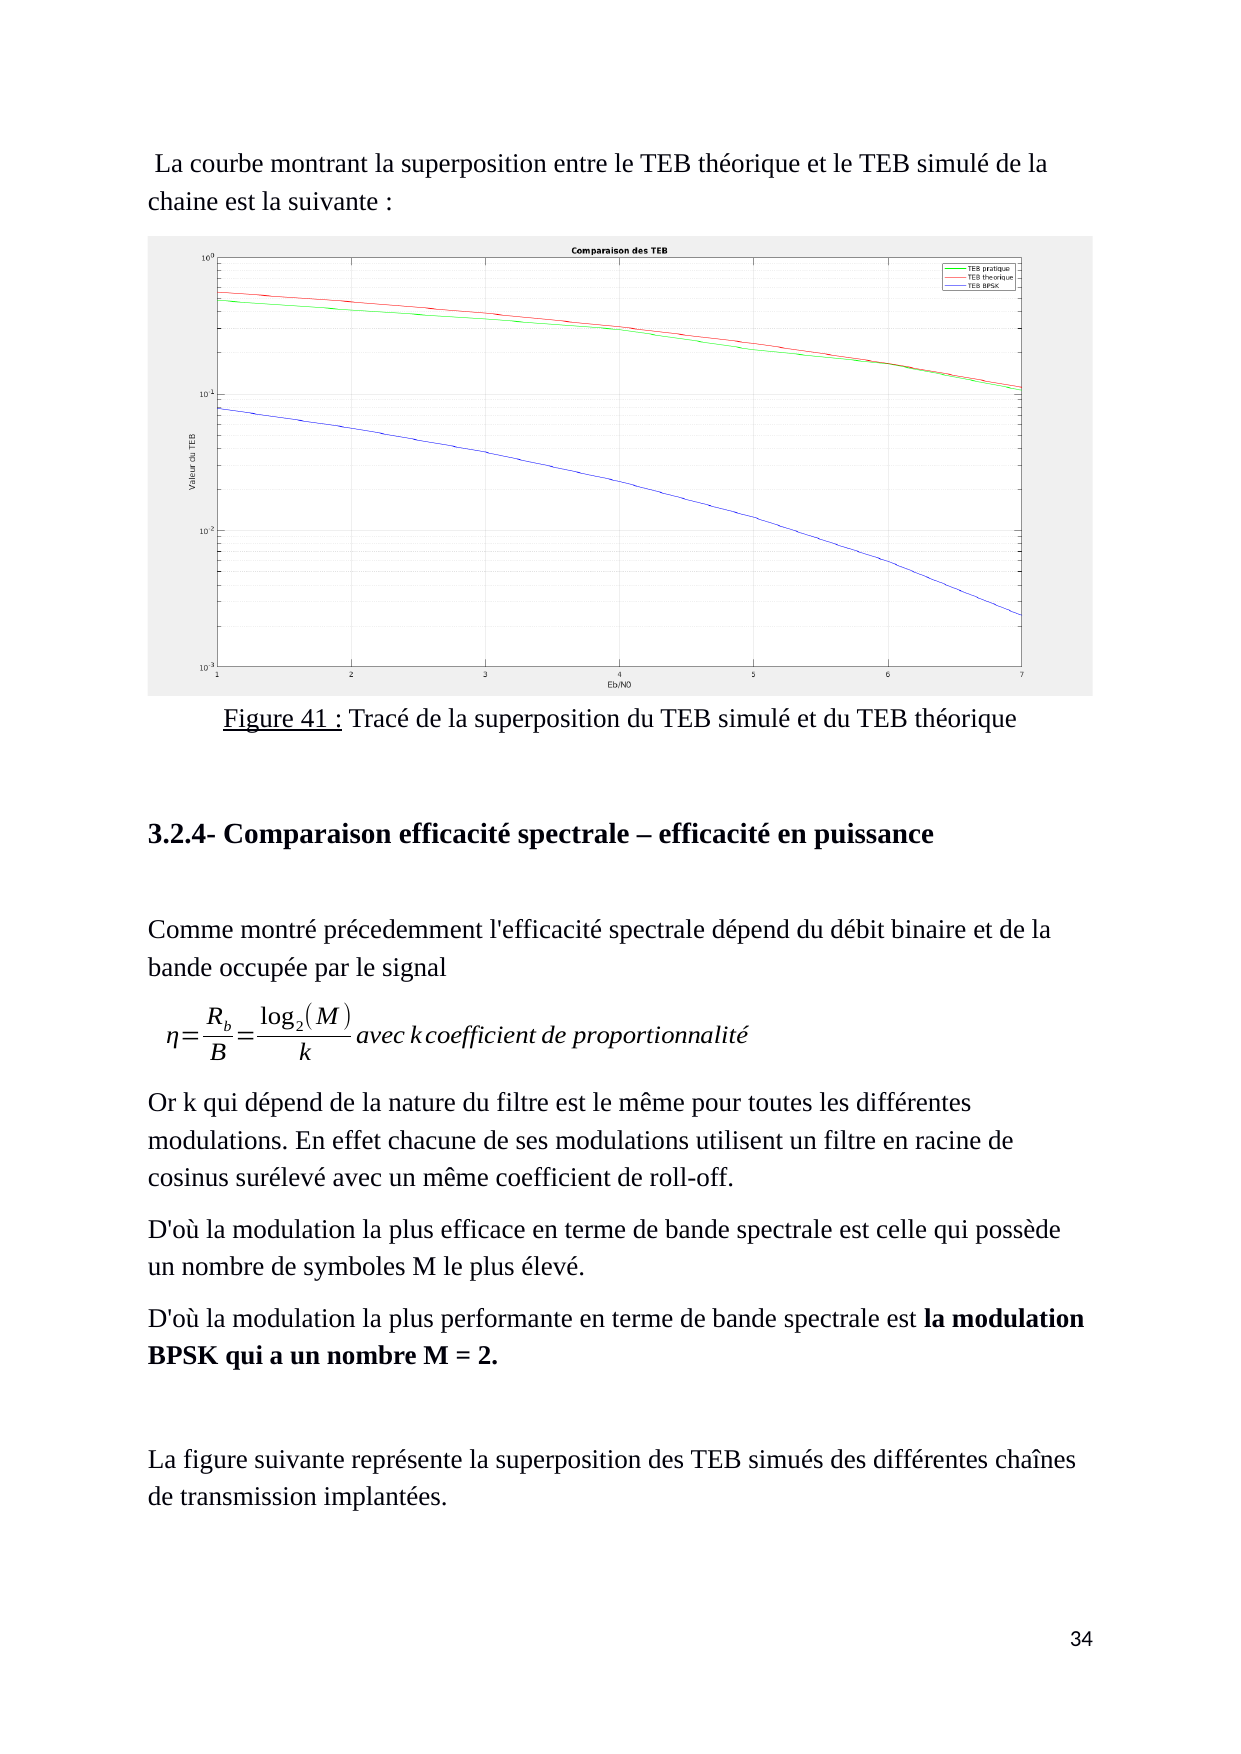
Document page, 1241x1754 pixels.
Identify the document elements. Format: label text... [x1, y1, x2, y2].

text Figure 41 : Tracé de la superposition du TEB simulé et du TEB théorique [148, 696, 1093, 733]
text Comme montré précedemment l'efficacité spectrale dépend du débit binaire et de la bande occupée par le signal [148, 913, 1093, 982]
picture [147, 236, 1093, 696]
text La courbe montrant la superposition entre le TEB théorique et le TEB simulé de la chaine est la suivante : [148, 148, 1093, 216]
text D'où la modulation la plus performante en terme de bande spectrale est la modulation BPSK qui a un nombre M = 2. [148, 1302, 1093, 1371]
subtitle 3.2.4- Comparaison efficacité spectrale – efficacité en puissance [148, 816, 1093, 850]
text D'où la modulation la plus efficace en terme de bande spectrale est celle qui possède un nombre de symboles M le plus élevé. [148, 1213, 1093, 1281]
text La figure suivante représente la superposition des TEB simués des différentes chaînes de transmission implantées. [148, 1443, 1093, 1512]
text Or k qui dépend de la nature du filtre est le même pour toutes les différentes modulations. En effet chacune de ses modulations utilisent un filtre en racine de cosinus surélevé avec un même coefficient de roll-off. [148, 1087, 1093, 1192]
